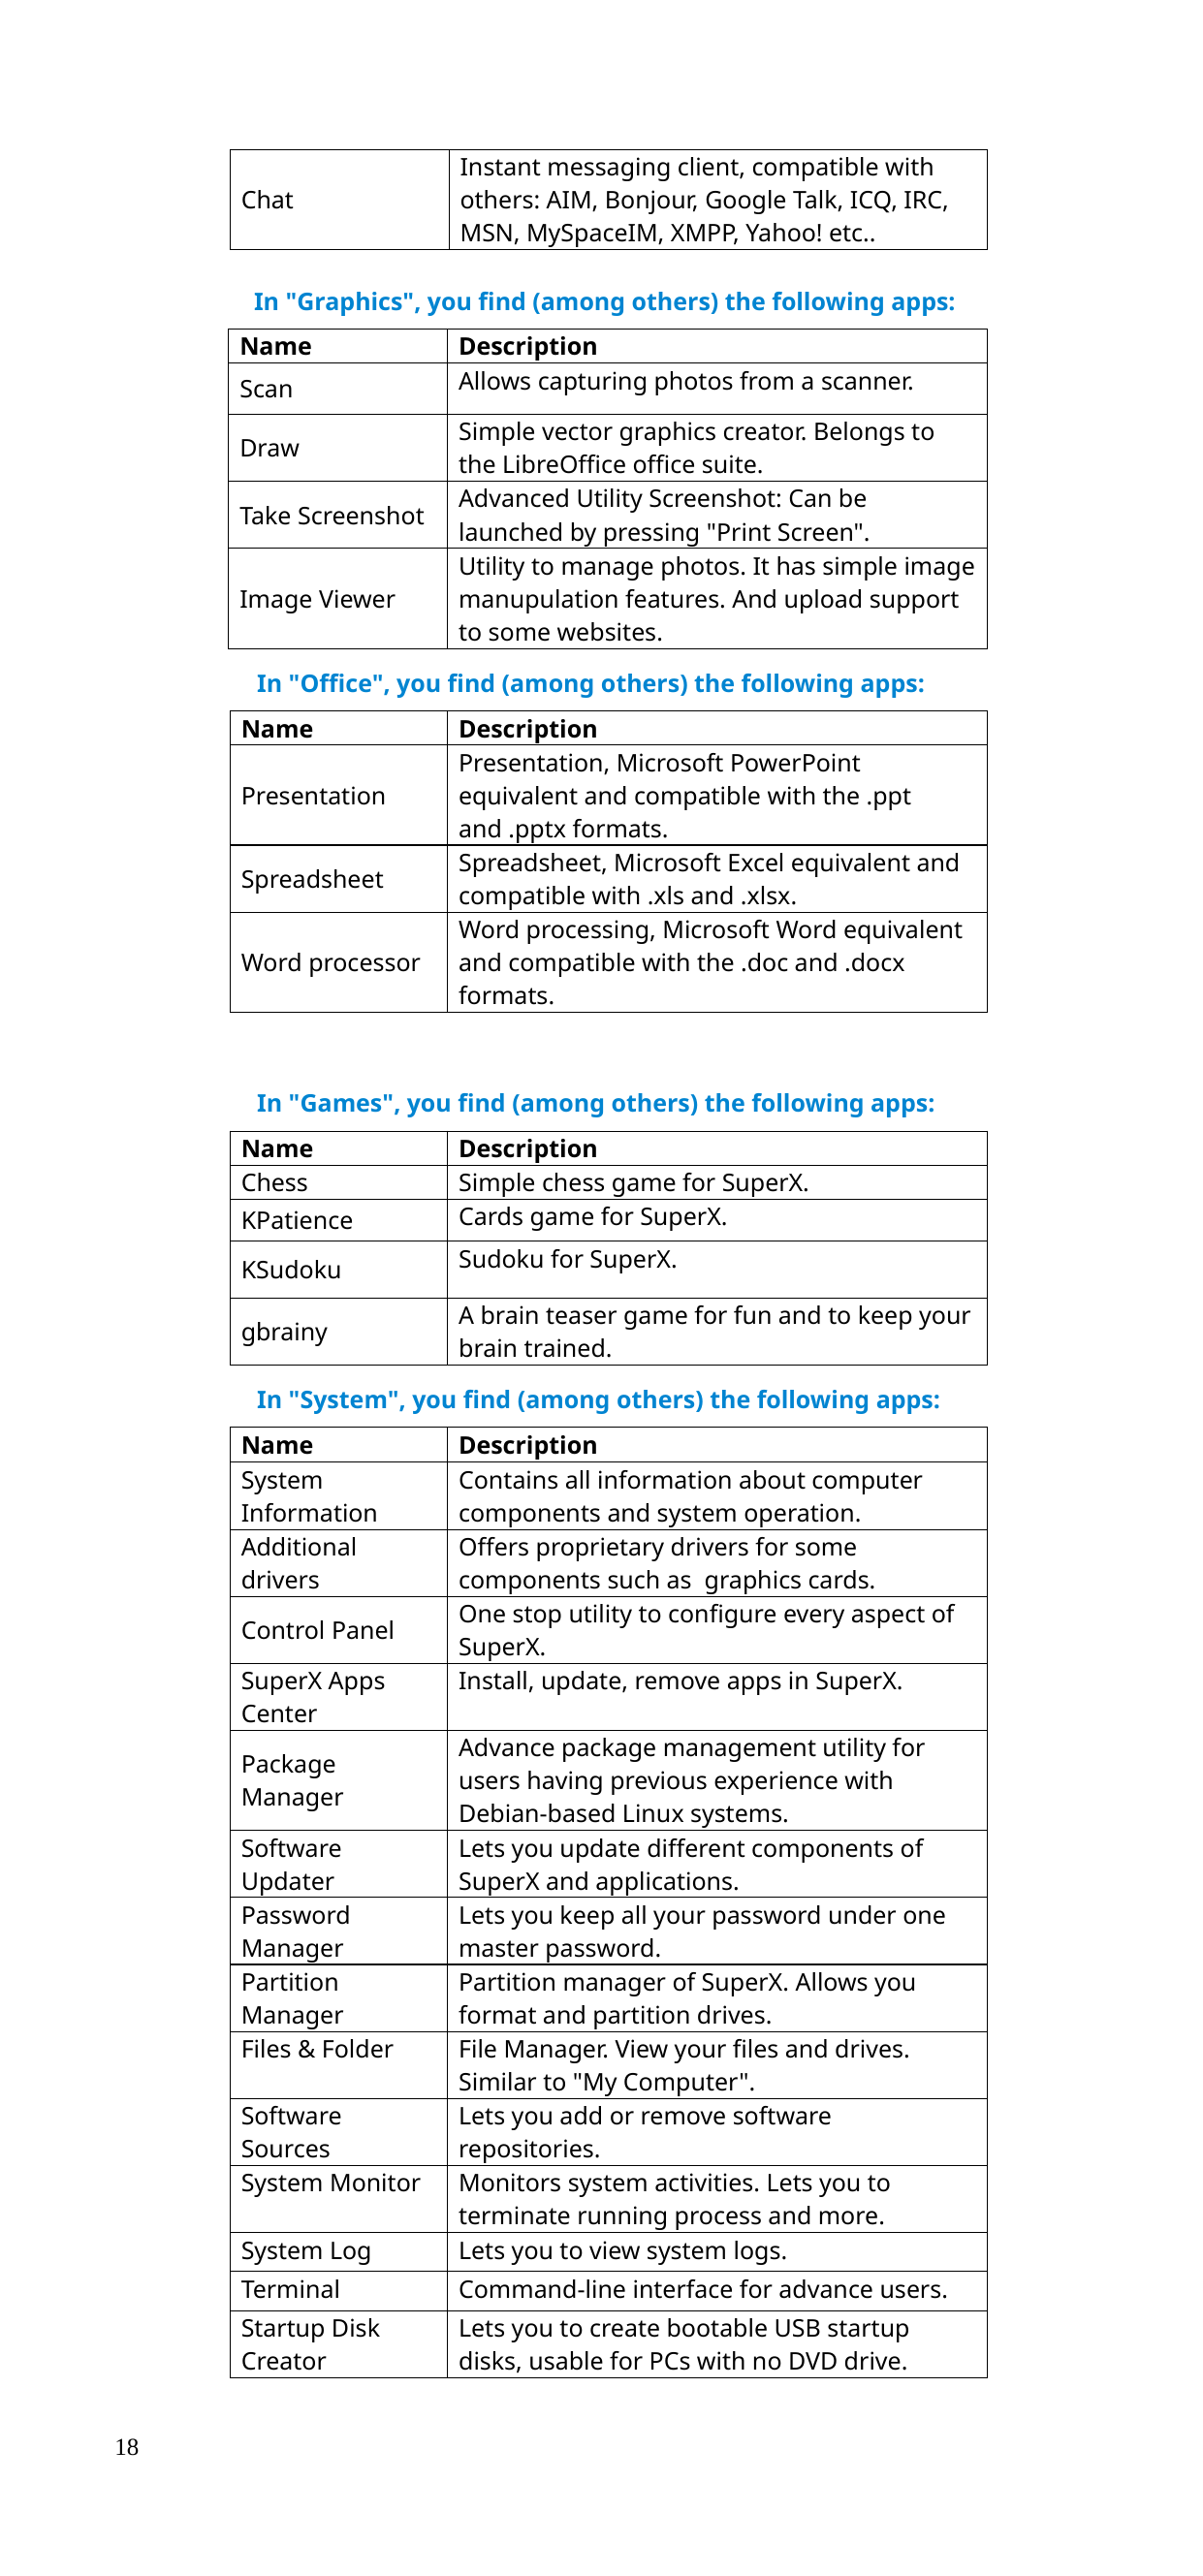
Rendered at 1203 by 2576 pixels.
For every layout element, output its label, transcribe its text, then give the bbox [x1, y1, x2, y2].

table_cell Offers proprietary drivers for some components such as graphics cards. [448, 1530, 987, 1596]
table_cell System Monitor [231, 2166, 447, 2232]
table_cell Image Viewer [229, 549, 447, 647]
table_cell Spreadsheet [231, 846, 447, 912]
table_cell Install, update, remove apps in SuperX. [448, 1664, 987, 1730]
table_cell Take Screenshot [229, 482, 447, 548]
table_cell File Manager. View your files and drives. Similar to "My Computer". [448, 2032, 987, 2098]
table_cell Word processing, Microsoft Word equivalent and compatible with the .doc and .docx formats. [448, 913, 987, 1012]
table_cell Draw [229, 415, 447, 481]
text In "System", you find (among others) the following apps: [257, 1382, 1088, 1415]
table_cell Command-line interface for advance users. [448, 2272, 987, 2310]
table_header Description [448, 1132, 987, 1165]
table_cell Contains all information about computer components and system operation. [448, 1462, 987, 1528]
table_cell Utility to manage photos. It has simple image manupulation features. And upload support to some websites. [448, 549, 987, 647]
table_cell Partition Manager [231, 1965, 447, 2031]
table_cell Additional drivers [231, 1530, 447, 1596]
table_cell Lets you keep all your password under one master password. [448, 1898, 987, 1963]
table_header Description [448, 1428, 987, 1461]
table_cell Chess [231, 1166, 447, 1199]
table_cell Advanced Utility Screenshot: Can be launched by pressing "Print Screen". [448, 482, 987, 548]
table_cell Password Manager [231, 1898, 447, 1963]
table_cell Partition manager of SuperX. Allows you format and partition drives. [448, 1965, 987, 2031]
table_cell One stop utility to configure every aspect of SuperX. [448, 1597, 987, 1663]
table_cell SuperX Apps Center [231, 1664, 447, 1730]
table_cell Presentation [231, 745, 447, 844]
table_cell Lets you update different components of SuperX and applications. [448, 1831, 987, 1897]
table_cell KPatience [231, 1200, 447, 1241]
table_cell Scan [229, 363, 447, 414]
table_cell Files & Folder [231, 2032, 447, 2098]
table_cell Lets you to create bootable USB startup disks, usable for PCs with no DVD drive. [448, 2311, 987, 2377]
table_cell System Log [231, 2233, 447, 2271]
table_header Description [448, 711, 987, 744]
table_header Name [231, 711, 447, 744]
table_cell System Information [231, 1462, 447, 1528]
table_cell Startup Disk Creator [231, 2311, 447, 2377]
table_cell Package Manager [231, 1731, 447, 1830]
table_cell Control Panel [231, 1597, 447, 1663]
table_cell Simple chess game for SuperX. [448, 1166, 987, 1199]
table_cell Advance package management utility for users having previous experience with Debian-based Linux systems. [448, 1731, 987, 1830]
table_cell Instant messaging client, compatible with others: AIM, Bonjour, Google Talk, ICQ, IRC, MSN, MySpaceIM, XMPP, Yahoo! etc.. [450, 150, 987, 249]
table_cell Word processor [231, 913, 447, 1012]
table_cell Chat [231, 150, 449, 249]
text In "Office", you find (among others) the following apps: [257, 666, 1088, 699]
table_cell Presentation, Microsoft PowerPoint equivalent and compatible with the .ppt and .pptx formats. [448, 745, 987, 844]
table_cell Software Sources [231, 2099, 447, 2165]
text In "Graphics", you find (among others) the following apps: [254, 284, 1088, 317]
table_cell gbrainy [231, 1299, 447, 1365]
table_cell Sudoku for SuperX. [448, 1241, 987, 1297]
table_cell Allows capturing photos from a scanner. [448, 363, 987, 414]
table_header Description [448, 330, 987, 362]
table_header Name [231, 1132, 447, 1165]
text In "Games", you find (among others) the following apps: [257, 1086, 1088, 1119]
table_cell KSudoku [231, 1241, 447, 1297]
table_cell Terminal [231, 2272, 447, 2310]
table_cell Monitors system activities. Lets you to terminate running process and more. [448, 2166, 987, 2232]
table_header Name [231, 1428, 447, 1461]
table_cell Spreadsheet, Microsoft Excel equivalent and compatible with .xls and .xlsx. [448, 846, 987, 912]
table_cell A brain teaser game for fun and to keep your brain trained. [448, 1299, 987, 1365]
table_header Name [229, 330, 447, 362]
table_cell Simple vector graphics creator. Belongs to the LibreOffice office suite. [448, 415, 987, 481]
table_cell Lets you to view system logs. [448, 2233, 987, 2271]
table_cell Cards game for SuperX. [448, 1200, 987, 1241]
table_cell Lets you add or remove software repositories. [448, 2099, 987, 2165]
table_cell Software Updater [231, 1831, 447, 1897]
